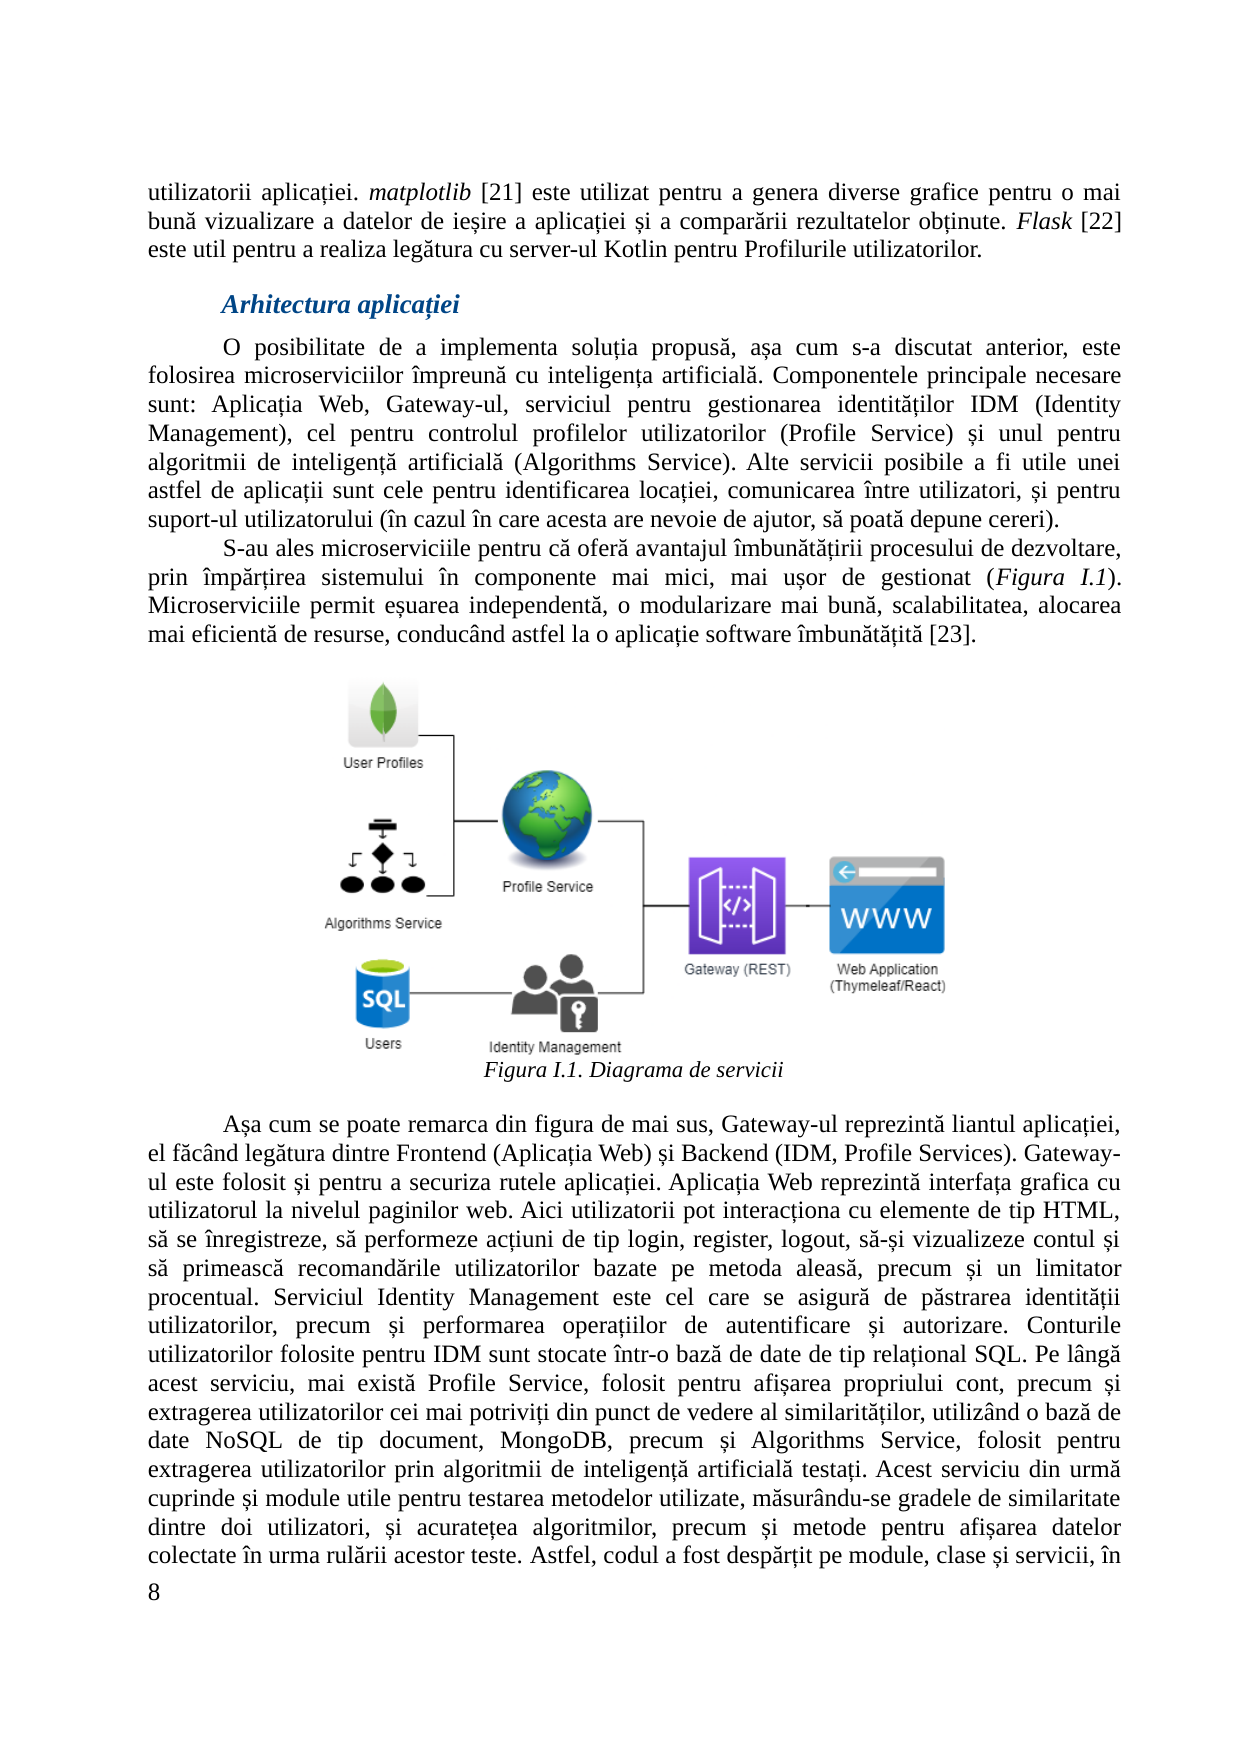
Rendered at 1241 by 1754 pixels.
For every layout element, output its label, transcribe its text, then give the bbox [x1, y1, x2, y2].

text Așa cum se poate remarca din figura de mai sus, Gateway-ul reprezintă liantul aplicației, el făcând legătura dintre Frontend (Aplicația Web) și Backend (IDM, Profile Services). Gateway-ul este folosit și pentru a securiza rutele aplicației. Aplicația Web reprezintă interfața grafica cu utilizatorul la nivelul paginilor web. Aici utilizatorii pot interacționa cu elemente de tip HTML, să se înregistreze, să performeze acțiuni de tip login, register, logout, să-și vizualizeze contul și să primească recomandările utilizatorilor bazate pe metoda aleasă, precum și un limitator procentual. Serviciul Identity Management este cel care se asigură de păstrarea identității utilizatorilor, precum și performarea operațiilor de autentificare și autorizare. Conturile utilizatorilor folosite pentru IDM sunt stocate într-o bază de date de tip relațional SQL. Pe lângă acest serviciu, mai există Profile Service, folosit pentru afișarea propriului cont, precum și extragerea utilizatorilor cei mai potriviți din punct de vedere al similarităților, utilizând o bază de date NoSQL de tip document, MongoDB, precum și Algorithms Service, folosit pentru extragerea utilizatorilor prin algoritmii de inteligență artificială testați. Acest serviciu din urmă cuprinde și module utile pentru testarea metodelor utilizate, măsurându-se gradele de similaritate dintre doi utilizatori, și acuratețea algoritmilor, precum și metode pentru afișarea datelor colectate în urma rulării acestor teste. Astfel, codul a fost despărțit pe module, clase și servicii, în [148, 1109, 1122, 1569]
text S-au ales microserviciile pentru că oferă avantajul îmbunătățirii procesului de dezvoltare, prin împărțirea sistemului în componente mai mici, mai ușor de gestionat (Figura I.1). Microserviciile permit eșuarea independentă, o modularizare mai bună, scalabilitatea, alocarea mai eficientă de resurse, conducând astfel la o aplicație software îmbunătățită [23]. [148, 533, 1122, 648]
text utilizatorii aplicației. matplotlib [21] este utilizat pentru a genera diverse grafice pentru o mai bună vizualizare a datelor de ieșire a aplicației și a comparării rezultatelor obținute. Flask [22] este util pentru a realiza legătura cu server-ul Kotlin pentru Profilurile utilizatorilor. [148, 177, 1122, 263]
text Figura I.1. Diagrama de servicii [148, 1056, 1122, 1083]
subtitle Arhitectura aplicației [221, 288, 1122, 319]
text O posibilitate de a implementa soluția propusă, așa cum s-a discutat anterior, este folosirea microserviciilor împreună cu inteligența artificială. Componentele principale necesare sunt: Aplicația Web, Gateway-ul, serviciul pentru gestionarea identităților IDM (Identity Management), cel pentru controlul profilelor utilizatorilor (Profile Service) și unul pentru algoritmii de inteligență artificială (Algorithms Service). Alte servicii posibile a fi utile unei astfel de aplicații sunt cele pentru identificarea locației, comunicarea între utilizatori, și pentru suport-ul utilizatorului (în cazul în care acesta are nevoie de ajutor, să poată depune cereri). [148, 332, 1122, 533]
